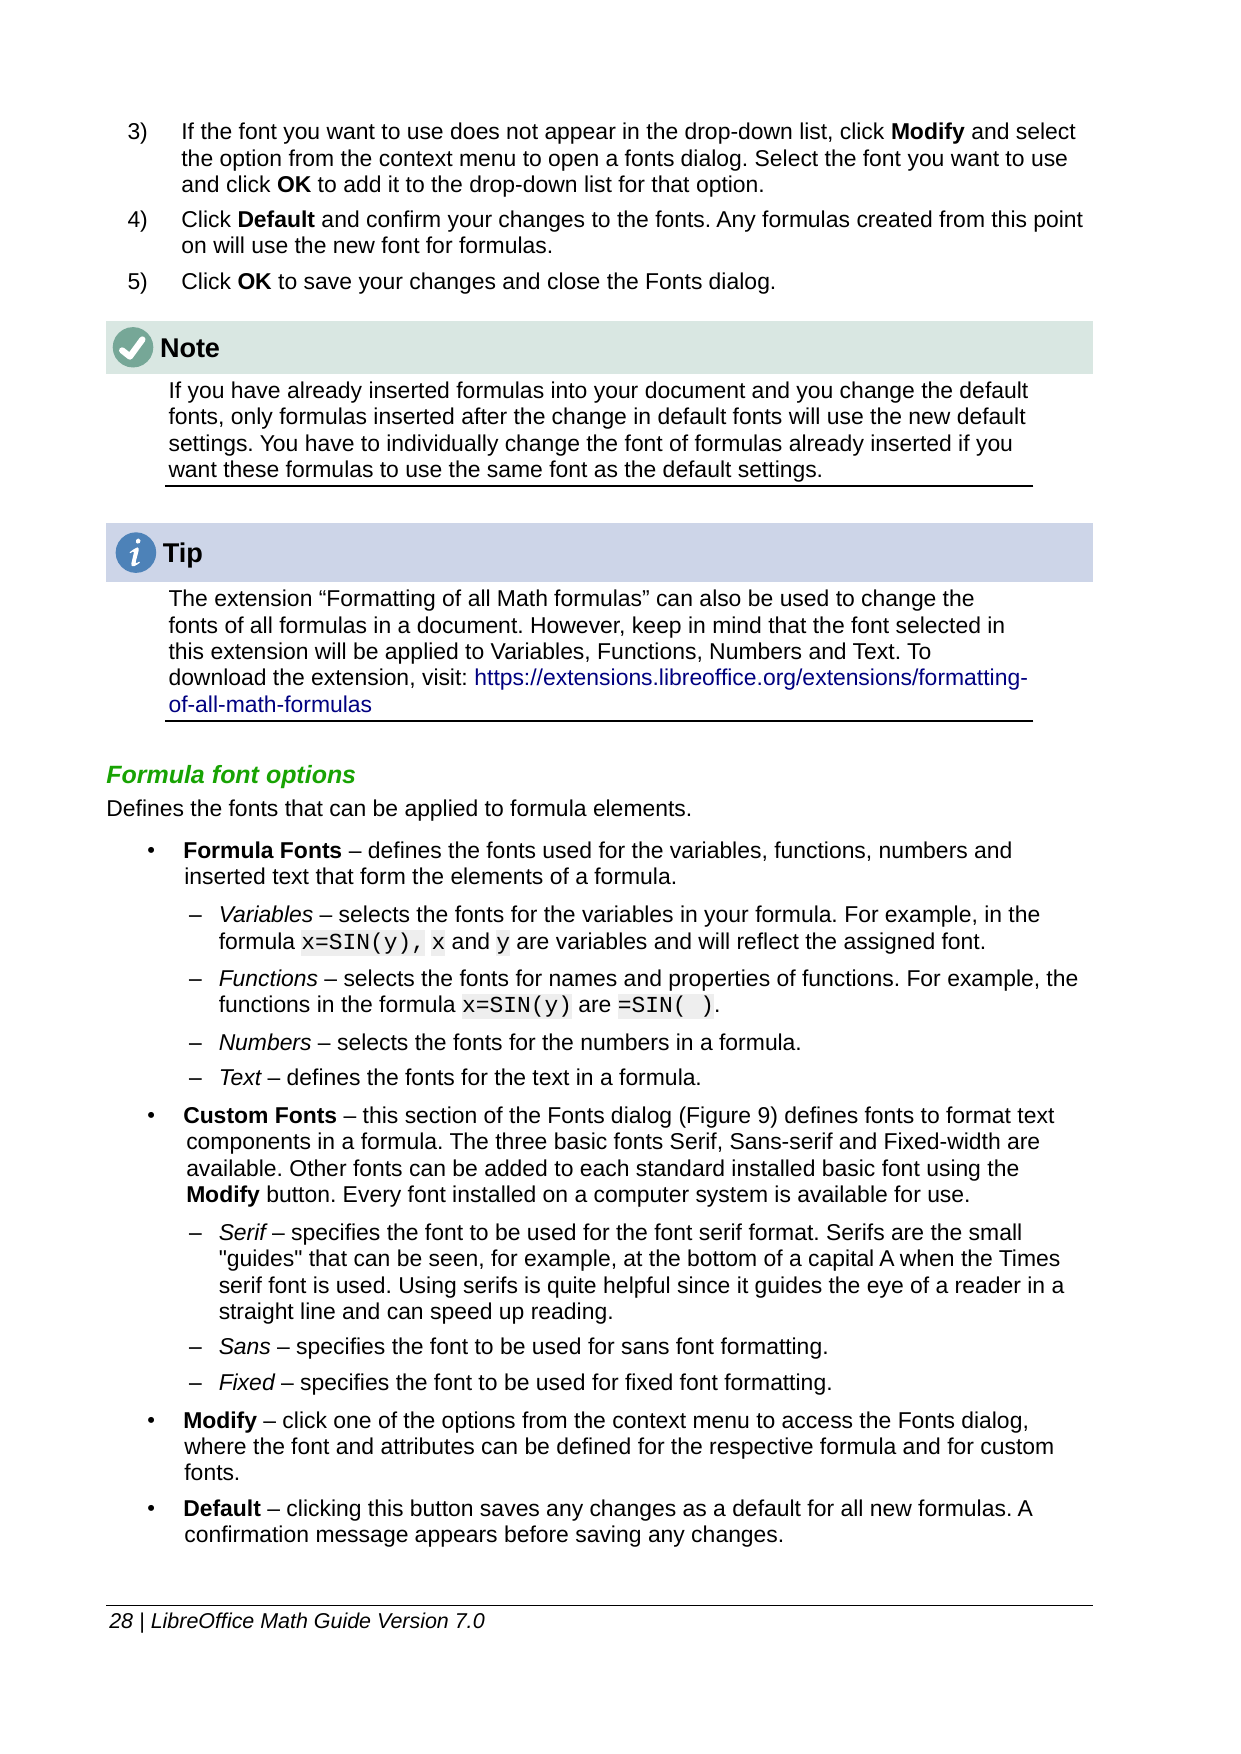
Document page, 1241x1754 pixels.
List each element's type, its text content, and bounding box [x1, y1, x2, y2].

text Defines the fonts that can be applied to formula elements. [106, 795, 1093, 821]
text The extension “Formatting of all Math formulas” can also be used to change the fonts of all formulas in a document. However, keep in mind that the font selected in this extension will be applied to Variables, Functions, Numbers and Text. To download the extension, visit: https://extensions.libreoffice.org/extensions/formatting-of-all-math-formulas [165, 582, 1033, 720]
list Modify – click one of the options from the context menu to access the Fonts dialog, where the font and attributes can be defined for the respective formula and for custom fonts. [144, 1404, 1093, 1486]
list Custom Fonts – this section of the Fonts dialog (Figure 9) defines fonts to format text components in a formula. The three basic fonts Serif, Sans-serif and Fixed-width are available. Other fonts can be added to each standard installed basic font using the Modify button. Every font installed on a computer system is available for use. [144, 1099, 1093, 1210]
list Numbers – selects the fonts for the numbers in a formula. [189, 1028, 1093, 1055]
list If the font you want to use does not appear in the drop-down list, click Modify and select the option from the context menu to open a fonts dialog. Select the font you want to use and click OK to add it to the drop-down list for that option. [148, 118, 1093, 197]
list Functions – selects the fonts for names and properties of functions. For example, the functions in the formula x=SIN(y) are =SIN( ). [189, 965, 1093, 1019]
subtitle Formula font options [106, 760, 1093, 789]
list Formula Fonts – defines the fonts used for the variables, functions, numbers and inserted text that form the elements of a formula. [144, 834, 1093, 892]
list Text – defines the fonts for the text in a formula. [189, 1064, 1093, 1090]
list Default – clicking this button saves any changes as a default for all new formulas. A confirmation message appears before saving any changes. [144, 1492, 1093, 1550]
list Variables – selects the fonts for the variables in your formula. For example, in the formula x=SIN(y), x and y are variables and will reflect the assigned font. [189, 901, 1093, 956]
text If you have already inserted formulas into your document and you change the default fonts, only formulas inserted after the change in default fonts will use the new default settings. You have to individually change the font of formulas already inserted if you want these formulas to use the same font as the default settings. [165, 374, 1033, 485]
subtitle Note [106, 321, 1093, 374]
list Serif – specifies the font to be used for the font serif format. Serifs are the small "guides" that can be seen, for example, at the bottom of a capital A when the Times serif font is used. Using serifs is quite helpful since it guides the eye of a reader in a straight line and can speed up reading. [189, 1219, 1093, 1324]
list Fixed – specifies the font to be used for fixed font formatting. [189, 1368, 1093, 1395]
list Click Default and confirm your changes to the fonts. Any formulas created from this point on will use the new font for formulas. [148, 206, 1093, 259]
list Click OK to save your changes and close the Fonts dialog. [148, 268, 1093, 294]
list Sans – specifies the font to be used for sans font formatting. [189, 1333, 1093, 1359]
subtitle Tip [106, 523, 1093, 582]
